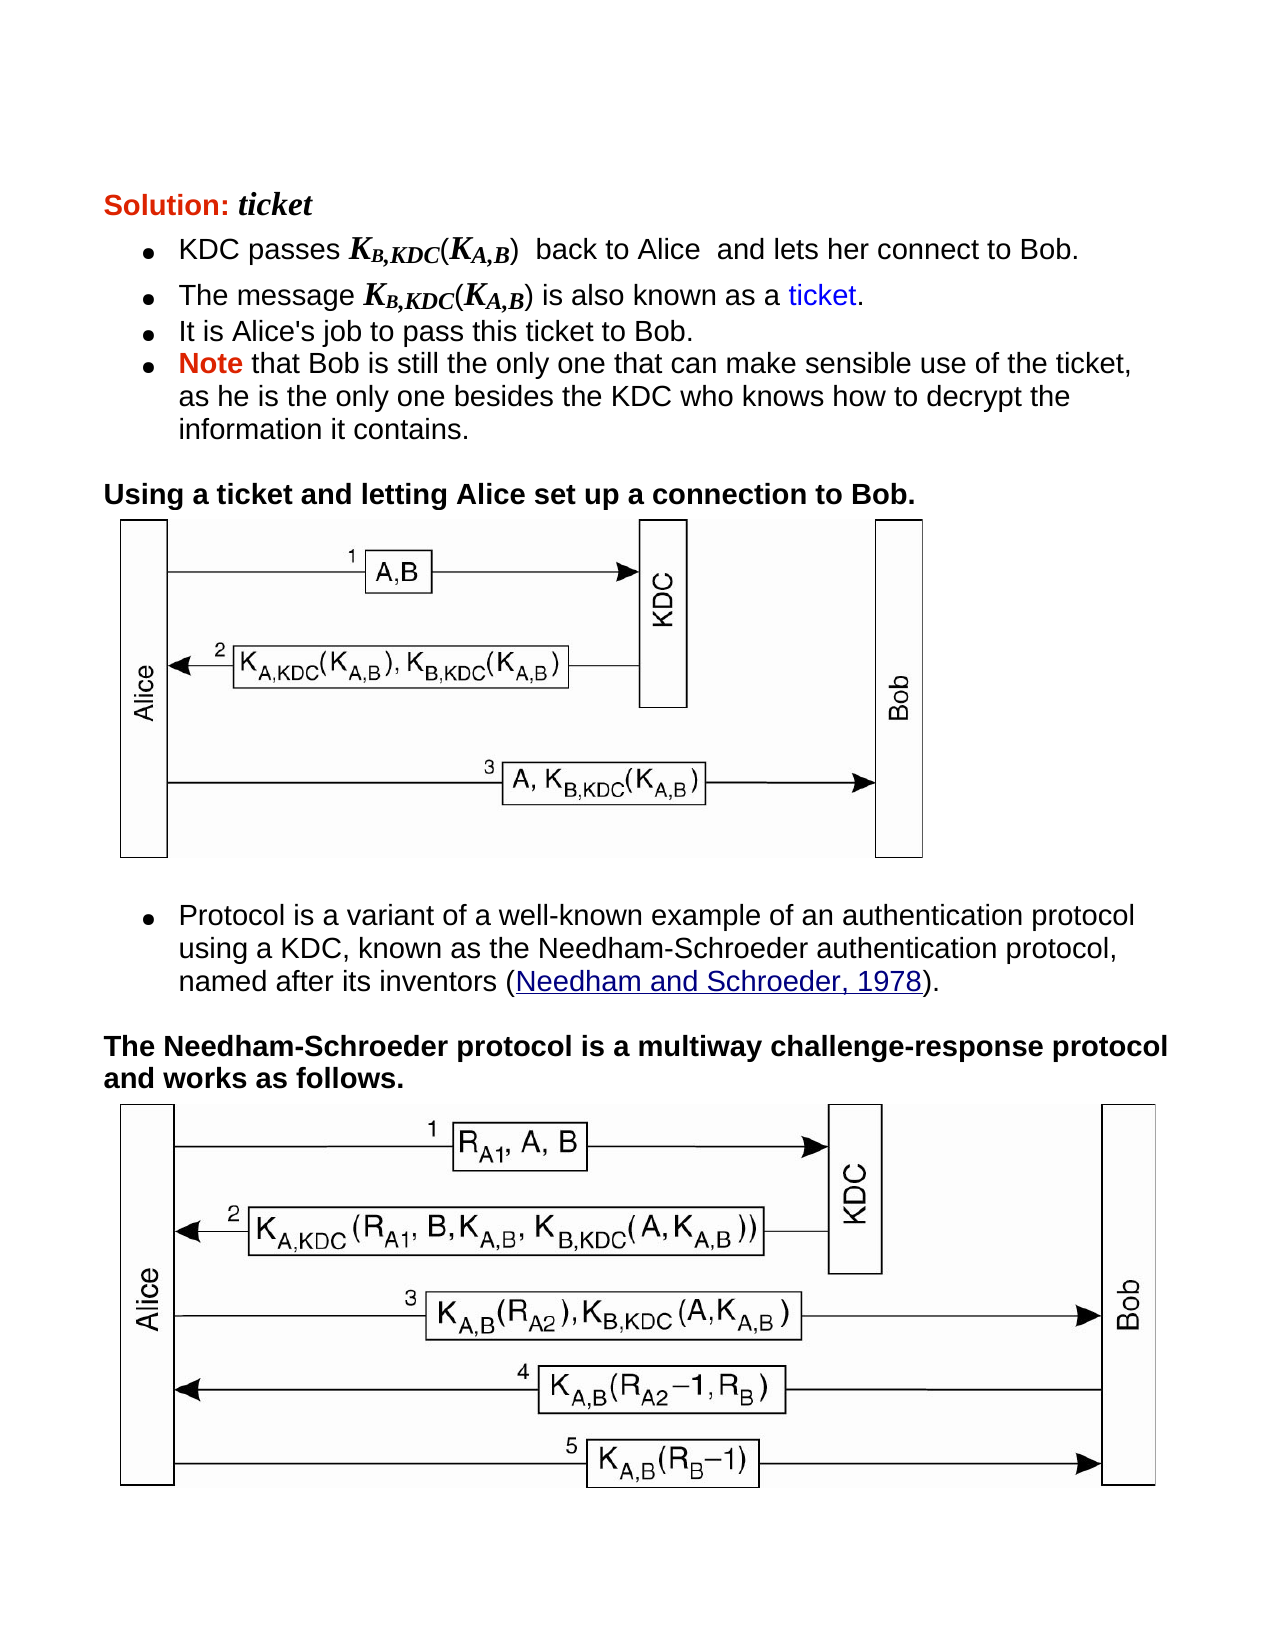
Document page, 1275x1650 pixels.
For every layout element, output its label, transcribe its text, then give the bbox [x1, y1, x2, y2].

text The Needham-Schroeder protocol is a multiway challenge-response protocol and works as follows. [103, 1030, 1172, 1095]
list Protocol is a variant of a well-known example of an authentication protocol using a KDC, known as the Needham-Schroeder authentication protocol, named after its inventors (Needham and Schroeder, 1978). [141, 899, 1172, 997]
list The message KB,KDC(KA,B) is also known as a ticket. [141, 269, 1172, 315]
picture [120, 1104, 1156, 1488]
text Solution: ticket [103, 186, 1172, 222]
list Note that Bob is still the only one that can make sensible use of the ticket, as he is the only one besides the KDC who knows how to decrypt the information it contains. [141, 347, 1172, 445]
list It is Alice's job to pass this ticket to Bob. [141, 315, 1172, 347]
text Using a ticket and letting Alice set up a connection to Bob. [103, 478, 1172, 510]
picture [120, 519, 923, 858]
list KDC passes KB,KDC(KA,B) back to Alice and lets her connect to Bob. [141, 222, 1172, 269]
